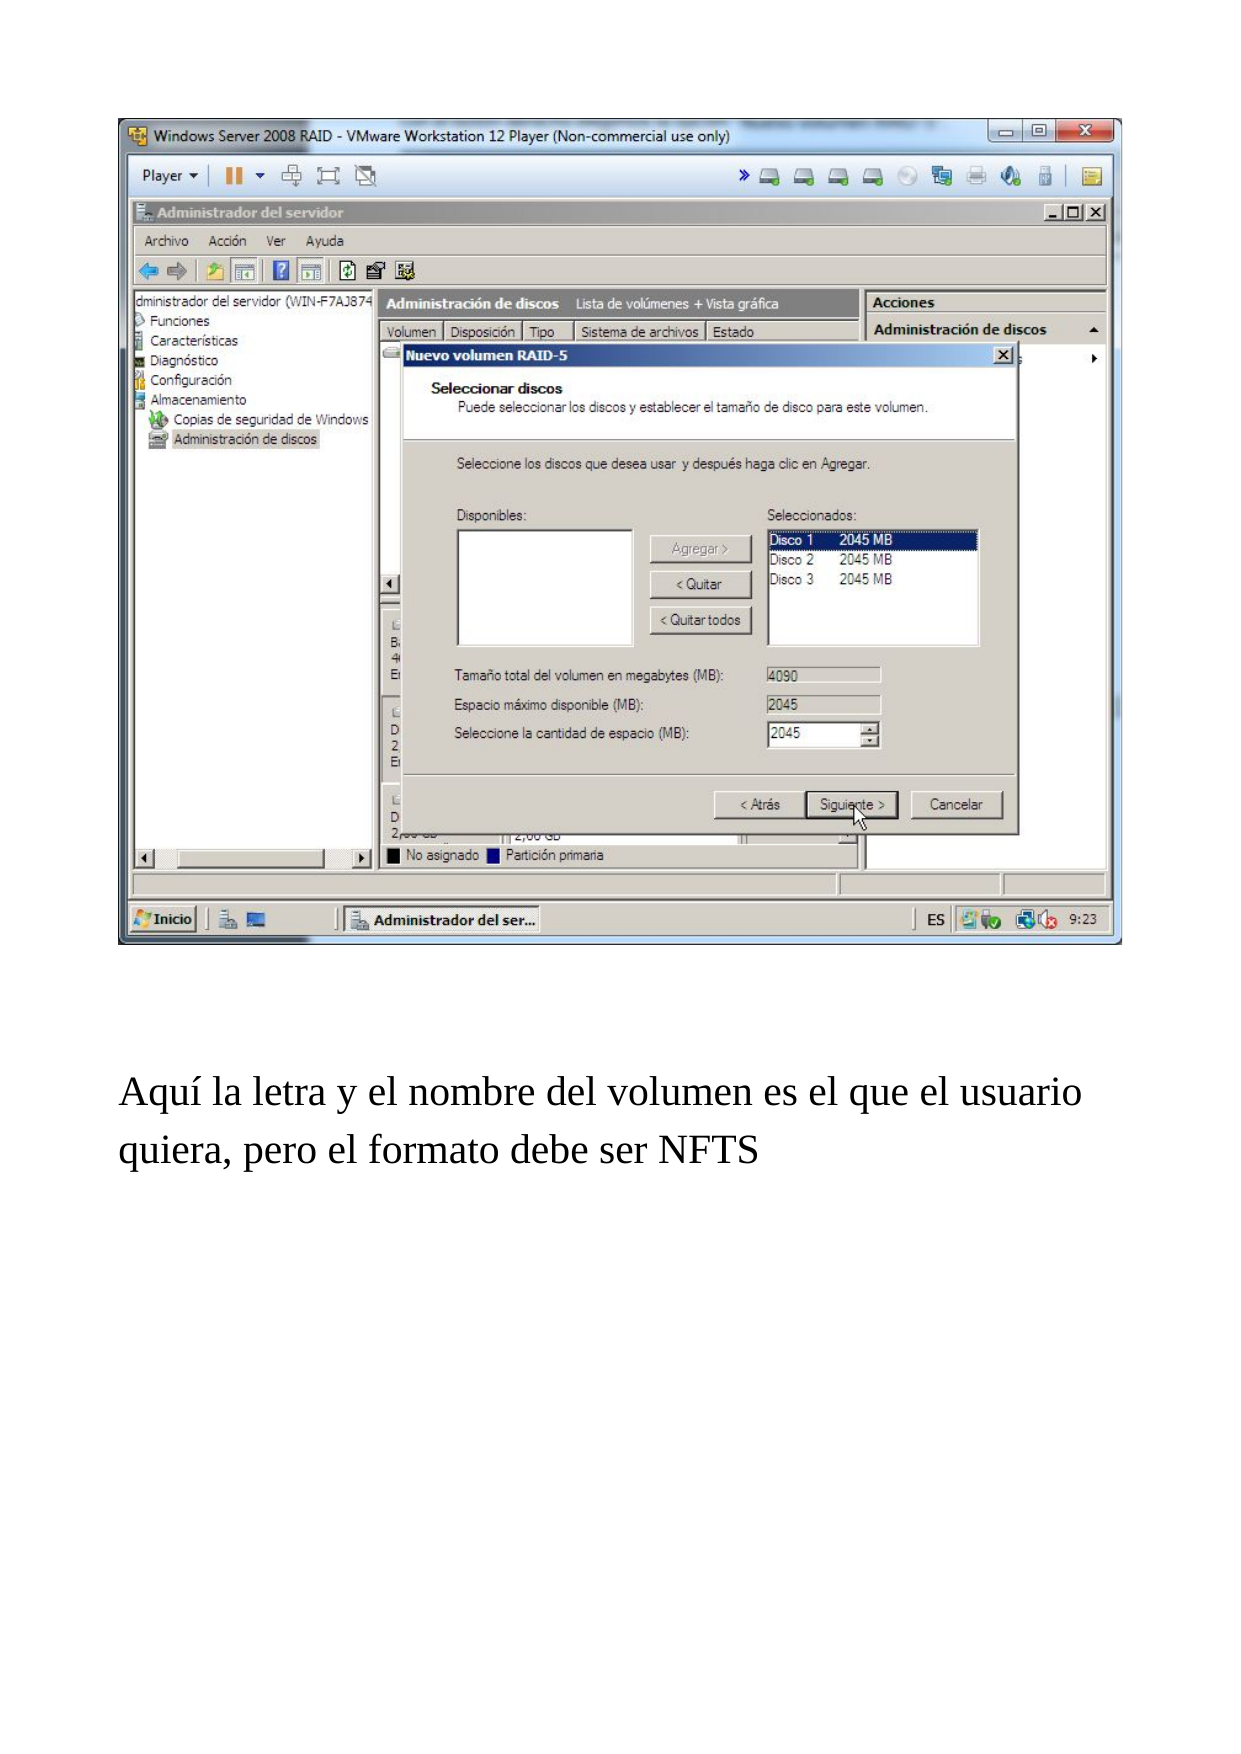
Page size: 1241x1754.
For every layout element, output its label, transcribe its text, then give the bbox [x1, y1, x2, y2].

text Aquí la letra y el nombre del volumen es el que el usuario quiera, pero el formato debe ser NFTS [118, 1067, 1122, 1172]
picture [118, 118, 1123, 945]
